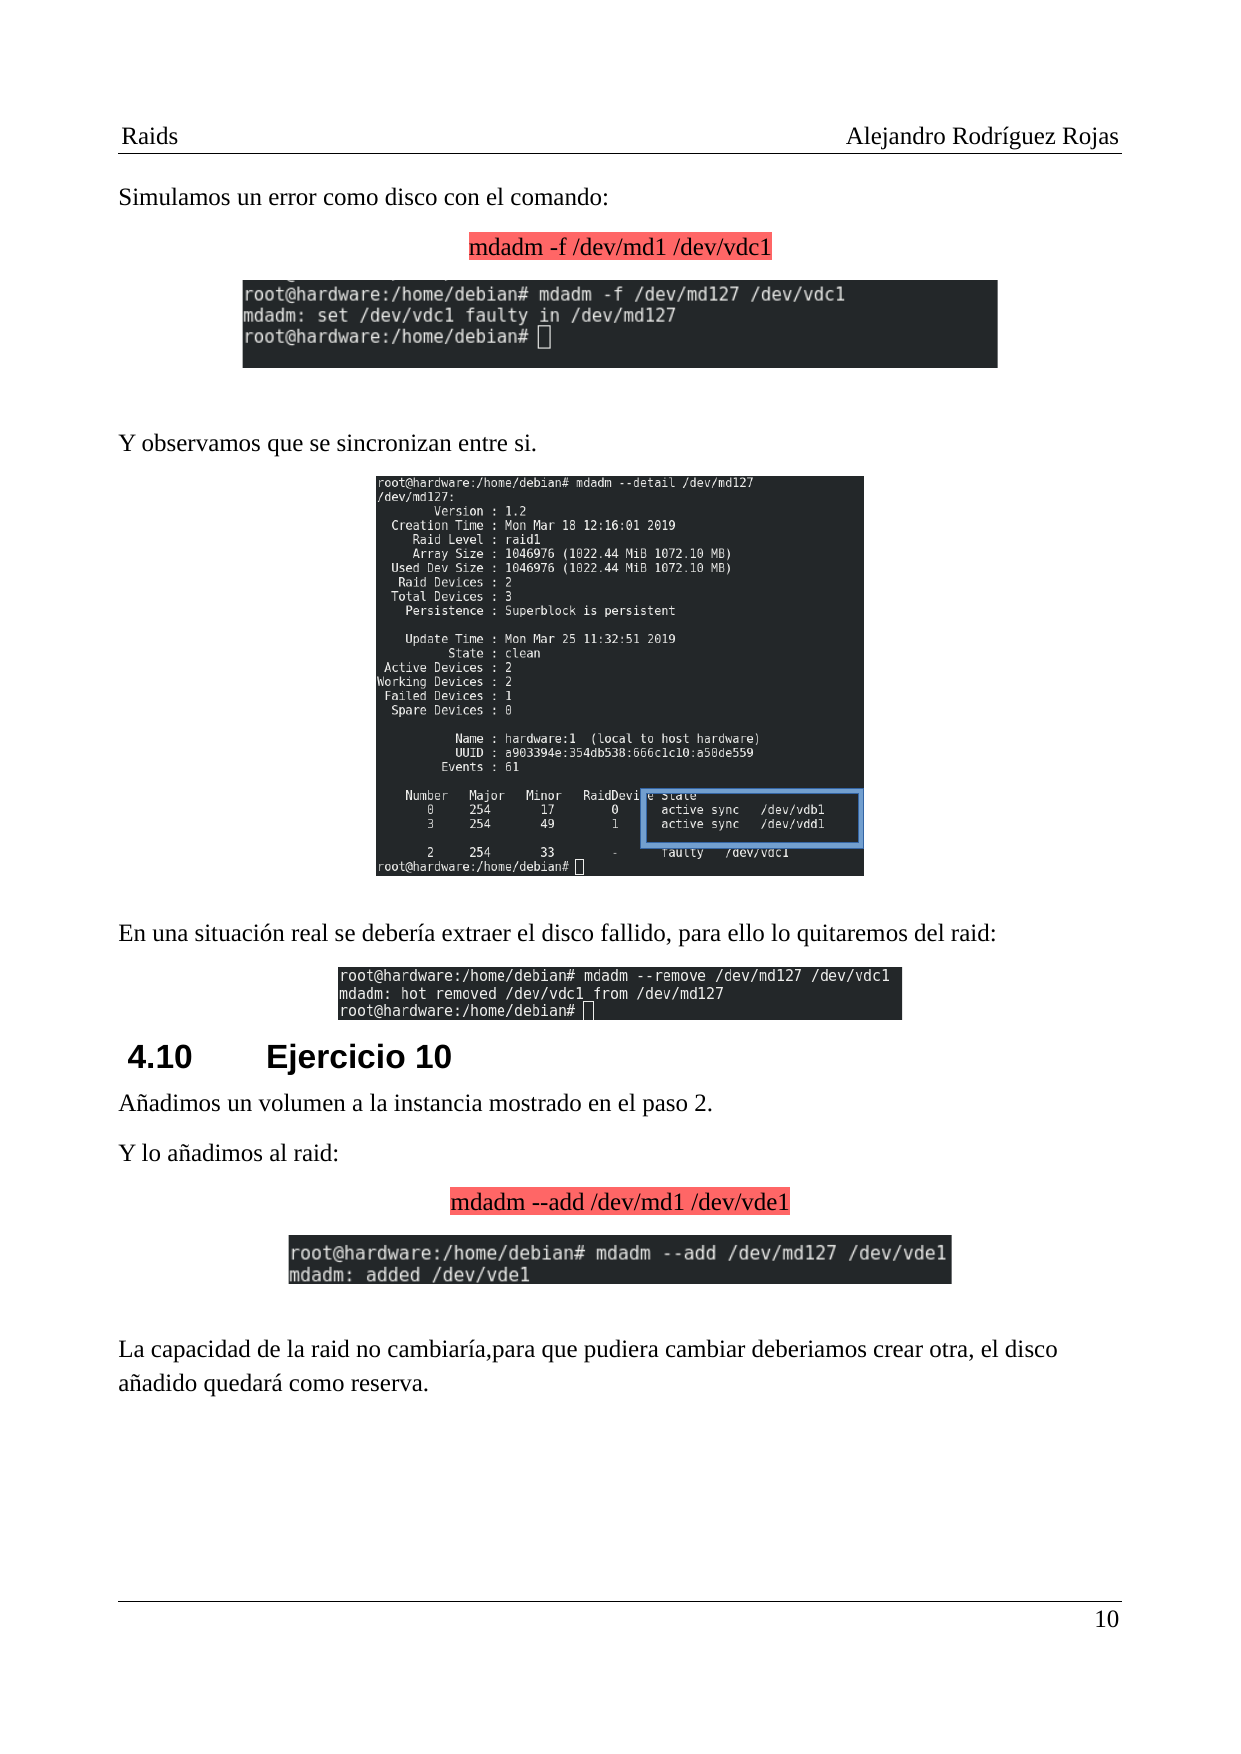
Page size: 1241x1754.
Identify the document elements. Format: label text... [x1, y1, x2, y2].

text Añadimos un volumen a la instancia mostrado en el paso 2. [118, 1088, 1122, 1117]
text Simulamos un error como disco con el comando: [118, 182, 1122, 211]
subtitle Ejercicio 10 [118, 1037, 1122, 1076]
text mdadm -f /dev/md1 /dev/vdc1 [118, 232, 1122, 260]
text mdadm --add /dev/md1 /dev/vde1 [118, 1187, 1122, 1215]
text En una situación real se debería extraer el disco fallido, para ello lo quitaremos del raid: [118, 918, 1122, 947]
text La capacidad de la raid no cambiaría,para que pudiera cambiar deberiamos crear otra, el disco añadido quedará como reserva. [118, 1334, 1122, 1397]
text Y lo añadimos al raid: [118, 1138, 1122, 1166]
text Y observamos que se sincronizan entre si. [118, 428, 1122, 457]
